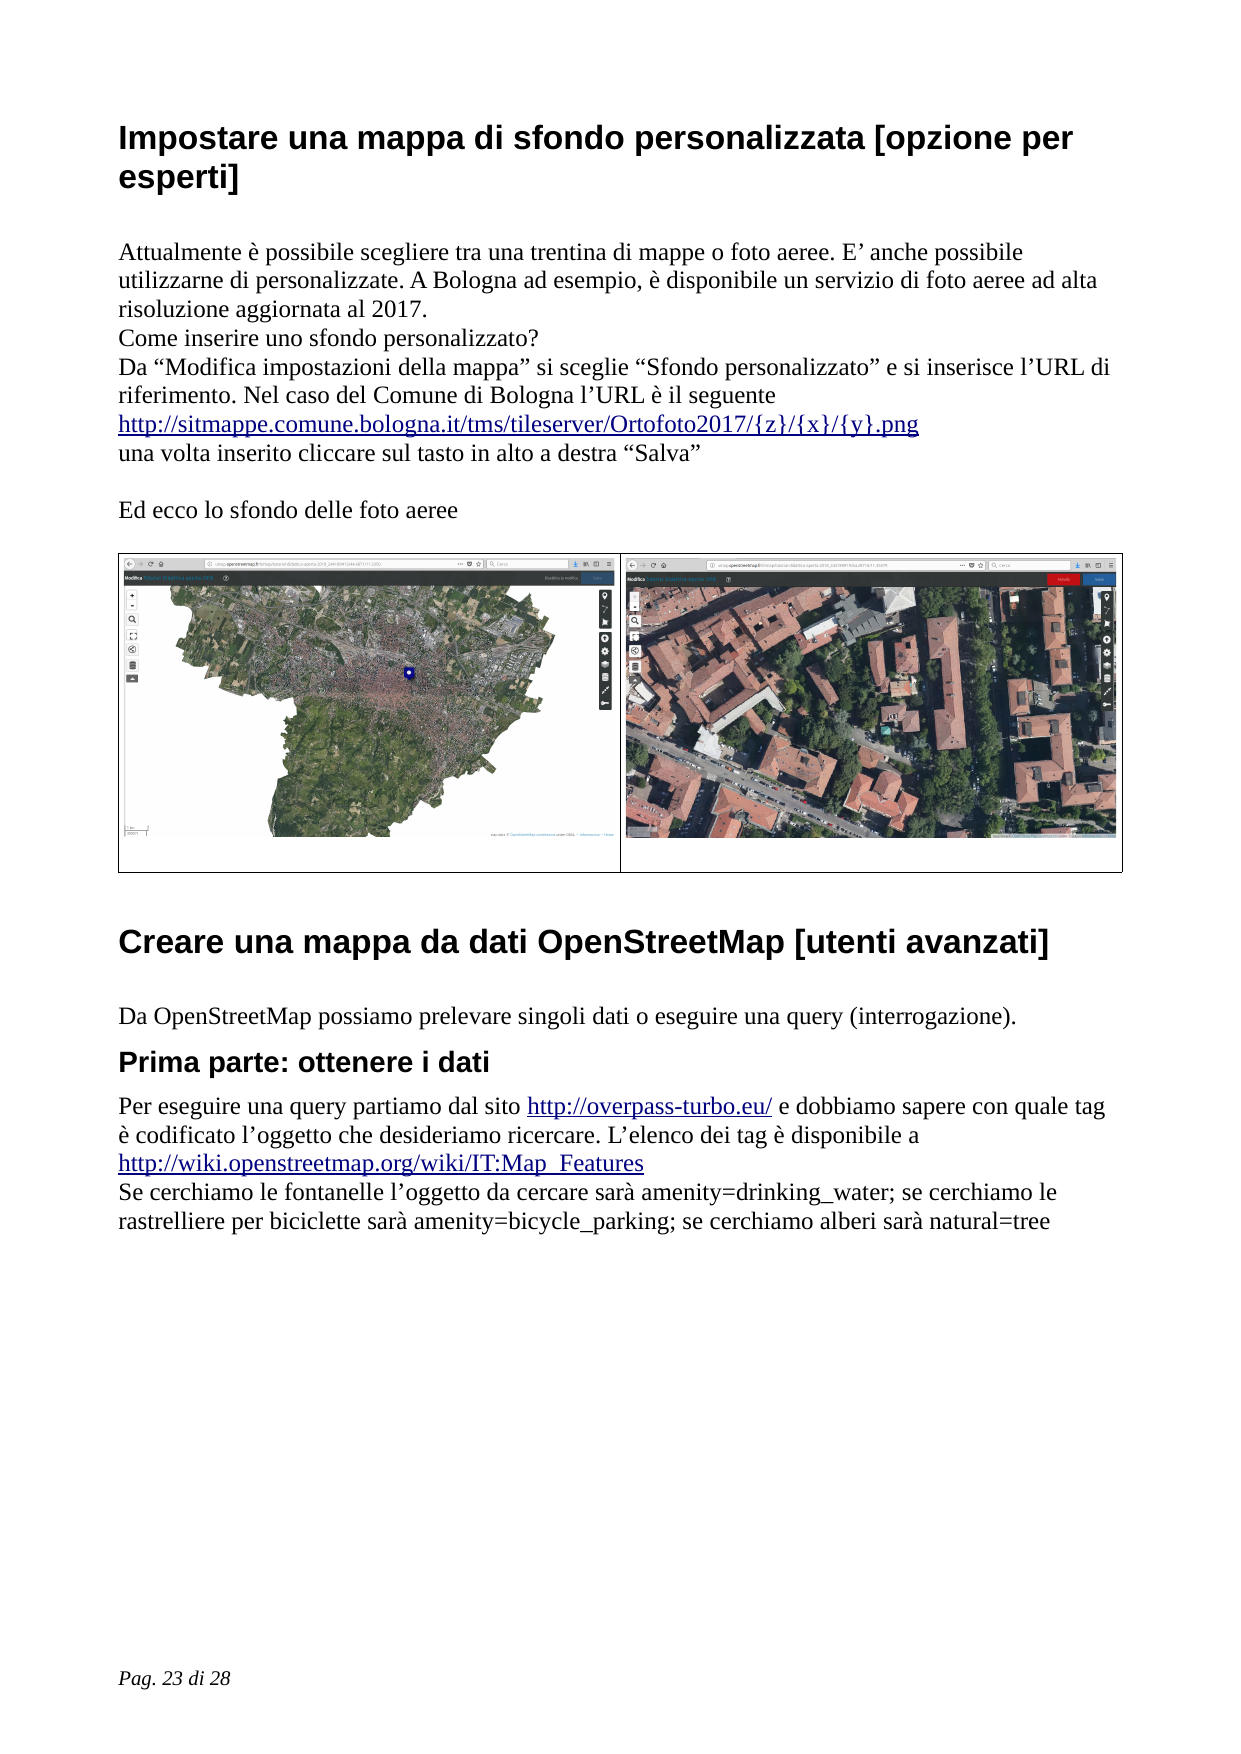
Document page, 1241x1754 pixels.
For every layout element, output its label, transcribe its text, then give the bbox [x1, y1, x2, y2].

text Da OpenStreetMap possiamo prelevare singoli dati o eseguire una query (interrogazione). [118, 1001, 1122, 1030]
subtitle Prima parte: ottenere i dati [118, 1045, 1122, 1078]
text Ed ecco lo sfondo delle foto aeree [118, 495, 1122, 524]
text Come inserire uno sfondo personalizzato? [118, 323, 1122, 352]
table_header [119, 554, 620, 872]
text Attualmente è possibile scegliere tra una trentina di mappe o foto aeree. E’ anche possibile utilizzarne di personalizzate. A Bologna ad esempio, è disponibile un servizio di foto aeree ad alta risoluzione aggiornata al 2017. [118, 237, 1122, 323]
text una volta inserito cliccare sul tasto in alto a destra “Salva” [118, 438, 1122, 467]
text Da “Modifica impostazioni della mappa” si sceglie “Sfondo personalizzato” e si inserisce l’URL di riferimento. Nel caso del Comune di Bologna l’URL è il seguente [118, 352, 1122, 409]
text Per eseguire una query partiamo dal sito http://overpass-turbo.eu/ e dobbiamo sapere con quale tag è codificato l’oggetto che desideriamo ricercare. L’elenco dei tag è disponibile a http://wiki.openstreetmap.org/wiki/IT:Map_Features [118, 1091, 1122, 1177]
picture [625, 558, 1117, 838]
table_header [621, 554, 1122, 872]
text Se cerchiamo le fontanelle l’oggetto da cercare sarà amenity=drinking_water; se cerchiamo le rastrelliere per biciclette sarà amenity=bicycle_parking; se cerchiamo alberi sarà natural=tree [118, 1177, 1122, 1235]
text http://sitmappe.comune.bologna.it/tms/tileserver/Ortofoto2017/{z}/{x}/{y}.png [118, 409, 1122, 438]
picture [123, 558, 615, 837]
subtitle Creare una mappa da dati OpenStreetMap [utenti avanzati] [118, 921, 1122, 960]
subtitle Impostare una mappa di sfondo personalizzata [opzione per esperti] [118, 118, 1122, 195]
